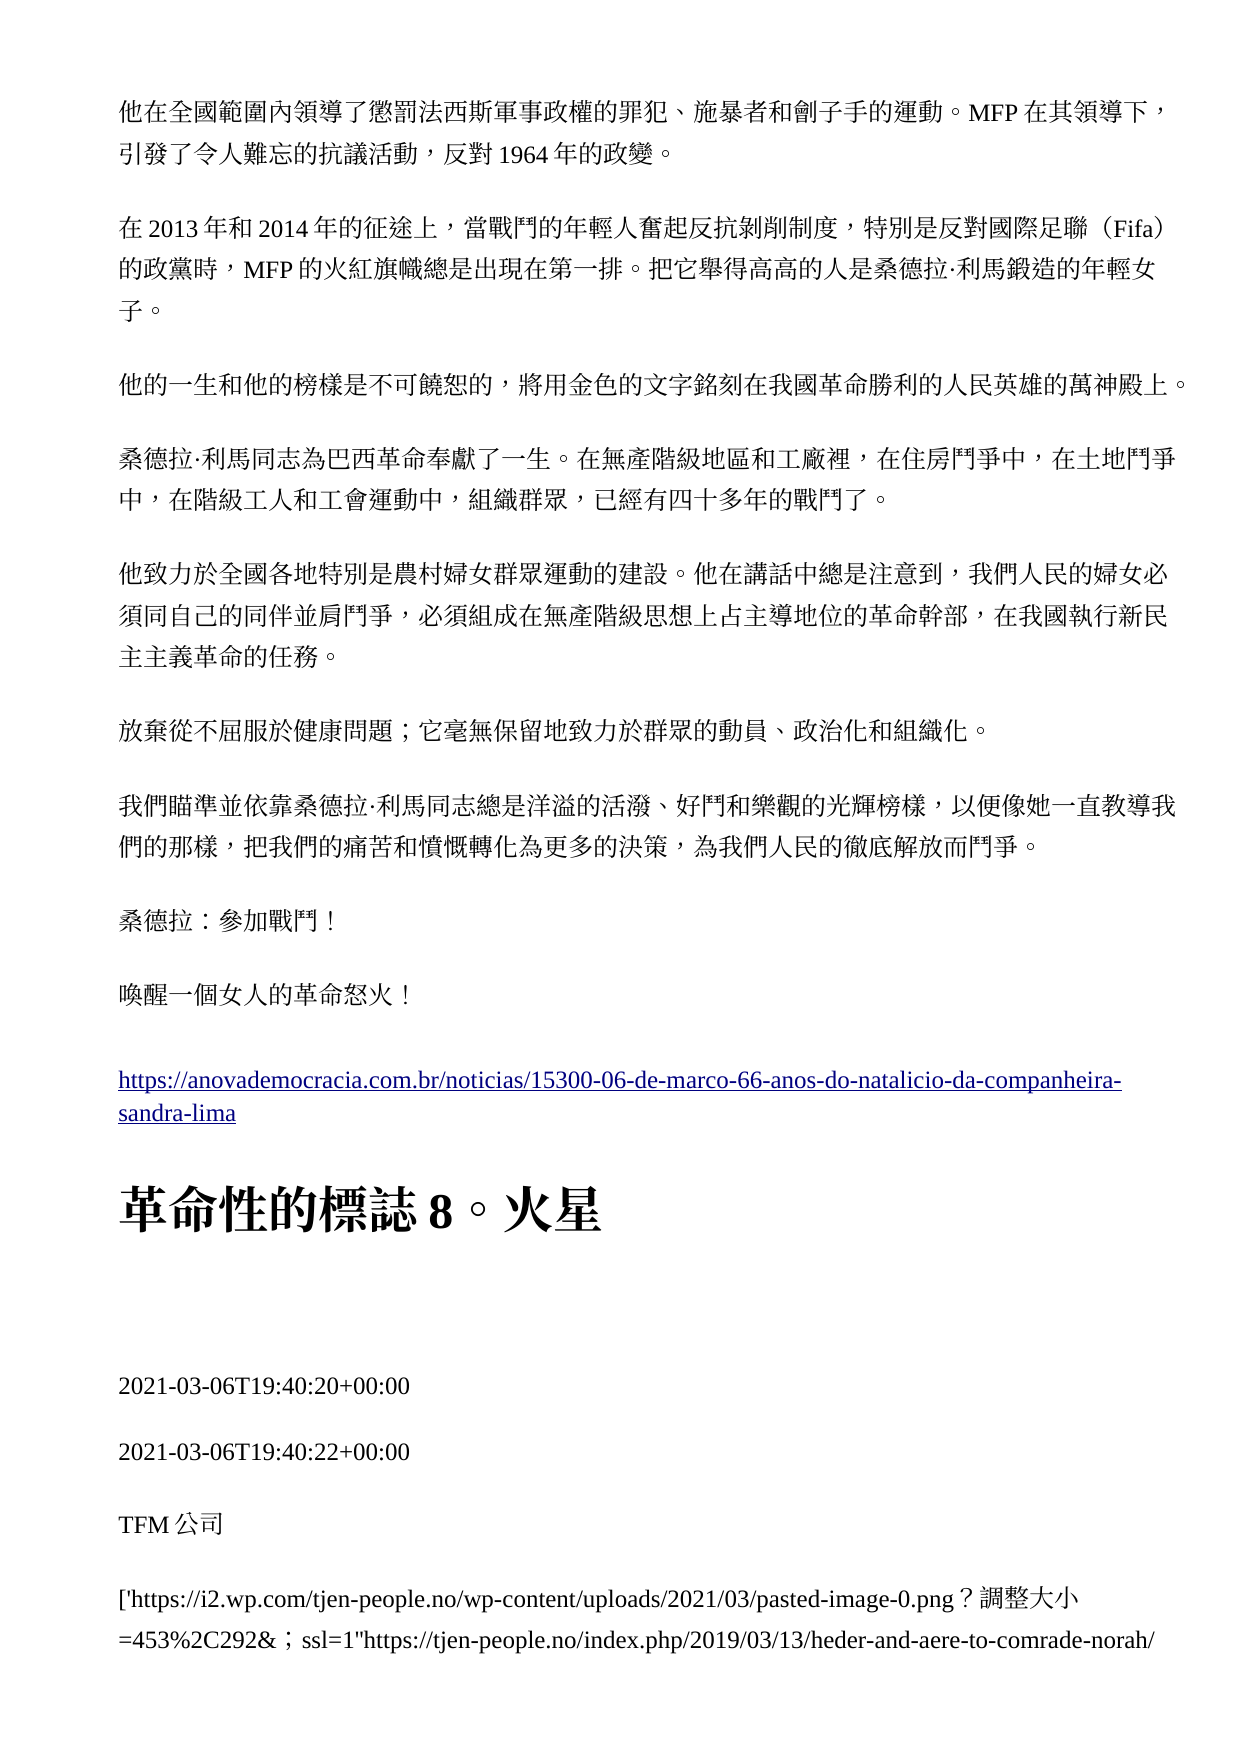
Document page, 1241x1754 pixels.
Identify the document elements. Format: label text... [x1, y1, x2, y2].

text https://anovademocracia.com.br/noticias/15300-06-de-marco-66-anos-do-natalicio-da-companheira-sandra-lima [118, 1032, 1181, 1127]
text 2021-03-06T19:32:22-03:00 主編改編 ['/images/0-2021/03/national/sandra-檔案.jpg'] 傑出革命領袖的榜樣 照片：和資料庫 桑德拉利馬出生在米納斯吉拉斯內陸的聖多明戈多普拉塔，於1970年代移居貝洛奧裡藏特。他就讀於中央州立學院的部分高中，這是第二次抵抗法西斯軍事政權的重要階段。 他第一次接觸群眾工作是在1976年，當時他去了林德希亞，一個工人階級聚居區，位於貝洛奧裡藏特、伊比利特和伯爵的城市範圍內。她很快融入了社群生活，在她年輕的時候展示了她作為未來革命好戰分子的遠見和戰鬥力。在那裡，他幫助為無產階級青年組織成人掃盲班和文化活動；他積極參與衛生辦公室的建設和示威，要求貝洛奧裡藏特市減稅，改善社群的交通和衛生條件。桑德拉正是在林賽工作期間，研究了喚醒她與國際無產階級偉大領袖弗里德里希·恩格斯（Friedrich Engels）對婦女的壓迫、家庭的起源、私有財產和國家作鬥爭的作品。 20世紀70年代末，他在十月八日革命運動MR-8中度過了他的軍事生涯。他全身心地投入革命和抗擊法西斯軍事政權。1979年8月，曼內斯曼鋼鐵公司（mannesmannsteel）的罷工已經由階級活動和好鬥運動所主導，這一運動也幫助了礦業首都的街道被大約三萬名建築業罷工者佔領。 20世紀80年代，他開始更加密切地走在反對壓迫婦女鬥爭的重要道路上。桑德拉鼓勵她的同伴們站在革命和決斷鬥爭的前線。正是本著這種精神，她開始建設1984年她就任總統時成立的婦女礦業聯合會。 1995年3月，她加入了一個革命武裝分子組織，該組織打破了八先生的國家改革，從此，桑德拉更加深刻地致力於開拓巴西革命曲折道路的艱鉅而集體的任務。 聖埃利納戰役後，在隆多尼亞的科倫比亞拉市，聲援佔領的關鍵工作在桑德拉·利馬的協調下進行，利馬還承諾闡明為露營家庭提供醫療支助的網路。 1999年，他在米納斯吉拉斯貝提姆市紅旗村支援和組織無產階級婦女方面進行了緊張的工作。他和家人一起生活和戰鬥。同年4月26日，在當時的市長傑西卡·利馬（PT）發動的鎮壓部隊對維拉的猛烈攻擊中，婦女發揮了突出作用。 2000年成立的婦女大眾運動（MFP）的領導人桑德拉·利馬是巴西婦女革命運動路線的主要制定者之一。她開創並塑造了這種更先進、更自覺、更叛逆的女性的超然，更堅定地不接受降臨在她們身上的千年壓迫。 他指揮了許多慶祝國際婦女節的行動；他採取了戰鬥性的罷工行動；他無情地譴責反動選舉的滑稽性質。他參加農民代表大會和學生會，總是強調要把婦女培養成積極分子，最重要的是培養成支配無產階級思想的領導幹部，為國家革命和世界革命服務。 她是大眾文藝的崇拜者，鼓勵年輕人閱讀馬克思主義經典著作，在某些場合，她還與同伴、朋友一起聽、唱革命歌曲和通俗歌曲。他用沙啞的聲音，像一把在基督裡的劍，與階級敵人戰鬥，敦促人民戰鬥起來，反抗一切壓迫。 一位革命的母親，為了使自己的子女能夠毫無保留地理解、參與和支援國內和世界的群眾鬥爭，作出了自己的承諾。 一位國際主義活動家為保衛巴勒斯坦人民，伊拉克和阿富汗人民的英勇抵抗，為祕魯、印度、菲律賓和土耳其的人民戰爭辯護。他還捍衛了人民的民族解放鬥爭，反對帝國主義，反對帝國主義戰爭。 他在全國範圍內領導了懲罰法西斯軍事政權的罪犯、施暴者和劊子手的運動。MFP在其領導下，引發了令人難忘的抗議活動，反對1964年的政變。 在2013年和2014年的征途上，當戰鬥的年輕人奮起反抗剝削制度，特別是反對國際足聯（Fifa）的政黨時，MFP的火紅旗幟總是出現在第一排。把它舉得高高的人是桑德拉·利馬鍛造的年輕女子。 他的一生和他的榜樣是不可饒恕的，將用金色的文字銘刻在我國革命勝利的人民英雄的萬神殿上。 桑德拉·利馬同志為巴西革命奉獻了一生。在無產階級地區和工廠裡，在住房鬥爭中，在土地鬥爭中，在階級工人和工會運動中，組織群眾，已經有四十多年的戰鬥了。 他致力於全國各地特別是農村婦女群眾運動的建設。他在講話中總是注意到，我們人民的婦女必須同自己的同伴並肩鬥爭，必須組成在無產階級思想上占主導地位的革命幹部，在我國執行新民主主義革命的任務。 放棄從不屈服於健康問題；它毫無保留地致力於群眾的動員、政治化和組織化。 我們瞄準並依靠桑德拉·利馬同志總是洋溢的活潑、好鬥和樂觀的光輝榜樣，以便像她一直教導我們的那樣，把我們的痛苦和憤慨轉化為更多的決策，為我們人民的徹底解放而鬥爭。 桑德拉：參加戰鬥！ 喚醒一個女人的革命怒火！ [118, 59, 1181, 1012]
subtitle 革命性的標誌8。火星 [118, 1171, 1181, 1242]
text 2021-03-06T19:40:20+00:00 2021-03-06T19:40:22+00:00 TFM公司 ['https://i2.wp.com/tjen-people.no/wp-content/uploads/2021/03/pasted-image-0.png？調整大小=453%2C292&；ssl=1''https://tjen-people.no/index.php/2019/03/13/heder-and-aere-to-comrade-norah/embed/#什麼？機密=52axNdy2Vc“”https://tjen-people.no/index.php/2019/03/13/heder-and-aere-to-aleksandra-kollontaj/embed/#什麼？secret=zAYWQ9HANT''https://tjen-people.no/index.php/2019/02/28/rod-8-March-heder-and-aere-to-dagmar-eilerth/embed/#什麼？祕密=Kh2QN2oEXq“”https://tjen-people.no/index.php/2019/03/03/rod-8-March-heder-and-aere-to-rosa-luxemburg/embed/#什麼？祕密=JEV14Cv0D1''https://tjen-people.no/index.php/2019/03/03/rod-8-March-heder-and-aere-to-avanti/embed/#什麼？祕密=KnSzCKi57h“https://tjen-people.no/index.php/2019/03/04/rod-8-March-heder-and-aere-to-esther-bergerud/embed/網址/#什麼？祕密=NN6n4osGg0'，'https://tjen-people.no/index.php/2019/03/06/rod-8-March-heder-and-aere-to-edith-lagos/embed/#什麼？祕密=OYJYQZB1Q''https://tjen-people.no/index.php/2019/03/06/rod-8-March-heder-and-aere-to-clara-zetkin/embed/#什麼？機密=imKiBG303X'，'https://tjen-people.no/index.php/2019/03/07/rod-8-March-heder-and-aere-to-nadezjda-krupskaja/embed/#什麼？祕密=4zDVoamHfz''https://tjen-people.no/index.php/2019/03/08/rod-8-March-heder-and-aere-to-jiang-qing/embed/#什麼？祕密=JGoXQNR7YR“”https://donorbox.org/widget.js'https://donorbox.org/embed/捐贈-1'https://i2.wp.com/tjen-people.no/wp-content/uploads/2021/03/pasted-image-0.png？調整大小=453%2C292&；ssl=1'] [輸入] 來自為人民媒體服務的評論員。 紅色陣線的一個電話鼓勵馬克8號。三月是戰鬥日，主要是為了工人和帝國主義。電話“在街上8。March用文字來紀念離開街道的一天，而不是試圖取消課堂上的一天。紅色戰線，3月8日在街上！ 戰鬥委員會還鼓勵他的主頁打8分。在街上游行，來自紅色陣線的號召鼓勵人們參加委員會的標記。為人民媒體服務，加入挑戰，並請我們的讀者為8分。像戰鬥日一樣前進。 帝國主義的所有危機都使全世界人民的生活急劇惡化。這尤其適用於非洲、亞洲和拉丁美洲受壓制的國家，那裡數百萬人不僅死於疾病，而且直接死於經濟危機、飢餓加劇和影響窮人的流行病。 在一個帝國主義國家相對安全地坐著需要另一個關注點，而不是忙於自己和自己的事情。挪威有貧窮、交換和壓迫，但我們今天在第三世界看到的大量受苦受難的人。只要皇帝們在自己的土地上有和平，他們就可以安全地繼續他們的計劃，在世界上的窮人。帝國主義意味著死亡，意味著每年數以百萬計的群眾的需要，無論是舊的還是新的常態，儘管在過去一年中帝國主義已經大大惡化。 世界上的勞動婦女和貧窮婦女受到兩次壓制。他們像階級一樣被交換和壓制，像性一樣被交換和壓迫。在危機和接待期間，對婦女的野蠻暴力行為正在增加，在鎮壓和孤立的情況下更是如此。上街8。三月，戰鬥和抵抗，以正確的方式代表著所有被壓迫的婦女。 在此基礎上，一切革命者都要以國際精神和革命精神走上八大街頭。遊行，以加強對革命運動的鬥爭，並反對挪威公民國家，帝國主義和父權制。 - 從紅陣打過來的電話聽起來是這樣的： 各國工人和被壓迫者，團結起來！ 在街上8。前進！ 1紅色陣線鼓勵所有革命積極分子和革命運動的所有支持者在8月8日發動參與。三月是無產階級爭取婦女權利、國際團結和社會革命的戰鬥日，也是前後活動日。 2八號那天。三月，我們鼓勵那些能夠停下來參加委員會標誌的人。觀看委員會的網站，瞭解他們的活動情況。 三。8點之前。三月，我們鼓勵建立2019年製造的車輛來紀念女性共產主義領導人。《為人民服務》媒體發表了10位來自不同國家的女性共產黨領導人的文章和申請。在我們的鬥爭中，他們是和共產黨人在一起的，只要我們把他們的貢獻和思想貫徹下去，比如說貫徹和指導我們的實踐。這些已故同志還提出了革命運動必須培養和提拔共產黨女領導人的重要觀點。 4我們鼓勵滿足和啟用以下假釋，“摧毀婦女的壓迫！“真是個女人運動！“無產階級女權主義為了共產主義！" 5為什麼要打破女性的壓抑？我們將在這裡提出，女性的壓抑並不是這一章的結束。它與私有財產和階級有關，今天又與資本主義帝國主義混在一起。婦女系統地受到父權制的控制和暴力。對婦女的壓制表現在經濟、社會、文化和政治方面。它既表現在身體的不同付出上，也表現在關於女性軟弱的神話上。父權制是一種現實，沒有任何東西會自動消失。族長必須戰鬥，被打破，被從地球表面掃除。 6為什麼是婦女運動的一個階層？祕魯共產黨及其創始人何塞·卡洛斯·馬里亞泰吉（JoséCarlos Mariátegui）一直認為，由於婦女分裂成階級，婦女運動是政治性的。將有一個公民的反應方向，一個以小公民為中心的方向和一個無產階級的革命方向。公民或小公民在意識形態和政治鬥爭中占主導地位。這就是為什麼我們在《天皇》中讓女性炸彈飛行員參戰的原因。我們正在爭取小公民女權主義，為那些有家庭的人徵稅，或激進的分裂和隔離。另一方面，無產階級的女權主義對無產階級有階級觀點。它意味著在最深最廣的婦女群眾中開展婦女鬥爭，爭取真正的平等，反對帝國主義，反對反動派，反對對婦女的暴力，爭取提高工資和減少福利，主要是為了社會革命和共產主義。 7為什麼無產階級女權主義是為了共產主義？弗里德里希·安吉爾（Friedrich Angels）認為，女性在歷史上的失敗是私有財產和階級崛起的結果。在非共同性社群的工作學校被一個父權制和異族的工作場所所取代，在那裡女性的身體變成了男性的財產。現代的女性鎮壓是與帝國主義同時發生的。在貧苦農民和無產階級中，婦女所佔比例過高。資本家在勞動人民中的性別分化開始，婦女的工資保持較低。資本家在美容行業賺錢，並以色情和賣淫的形式對婦女實施性暴力。只有革命才能提高資本主義，然後為一個沒有私有財產和女性壓迫的分類社會做準備。婦女必須通過革命和社會主義一直前進到共產主義社會，那裡的外國工人和階級永遠消失了。 8八點以後。三月，我們鼓勵所有革命者學習馬克思主義和女性問題，特別是祕魯共產黨的馬克思主義、馬里亞泰吉和女性運動，印度毛派阿凡提的“女權運動的哲學方向”和馬克思、恩格斯的《馬克思主義和婦女解放》，這是馬克思、恩格斯的文字選擇，列寧、斯大林和毛澤東關於女性問題。 無產階級女權主義為了共產主義！ 打第八天。前進！ 紅戰線，2021年3月 - 文章對10位共產主義女領導人表示敬意，向諾拉·赫特同志表示敬意，向亞歷山德拉·科隆塔吉表示敬意。三月：榮譽和榮譽的達格瑪艾勒思紅8。三月：玫瑰盧森堡紅8的高度和榮譽。三月：阿凡提紅8的高度和榮譽。三月：榮譽和榮譽以斯帖伯格魯德紅8。三月：伊迪絲拉各斯紅8的榮譽和榮譽。三月：向克拉拉·澤金致敬紅色8。三月：榮譽和榮譽的納德茲吉達交叉卡加紅8。三月：江青的高度與榮譽 親愛的讀者！ 為人民服務媒體需要你的支援。當然，我們沒有得到任何新聞釋出會，也沒有從富有的資本家那裡得到任何幫助，比如種族主義的“另類媒體”。我們所有的支援都來自我們的讀者和革命運動。我們對此非常感激。沒有你，我們就活不下去了，你可以用你能用的來支援我們，為我們做貢獻。 ['8.三月，“婦女鬥爭”，“無產階級女權主義”，“無產階級女權主義”] [118, 1338, 1181, 1656]
